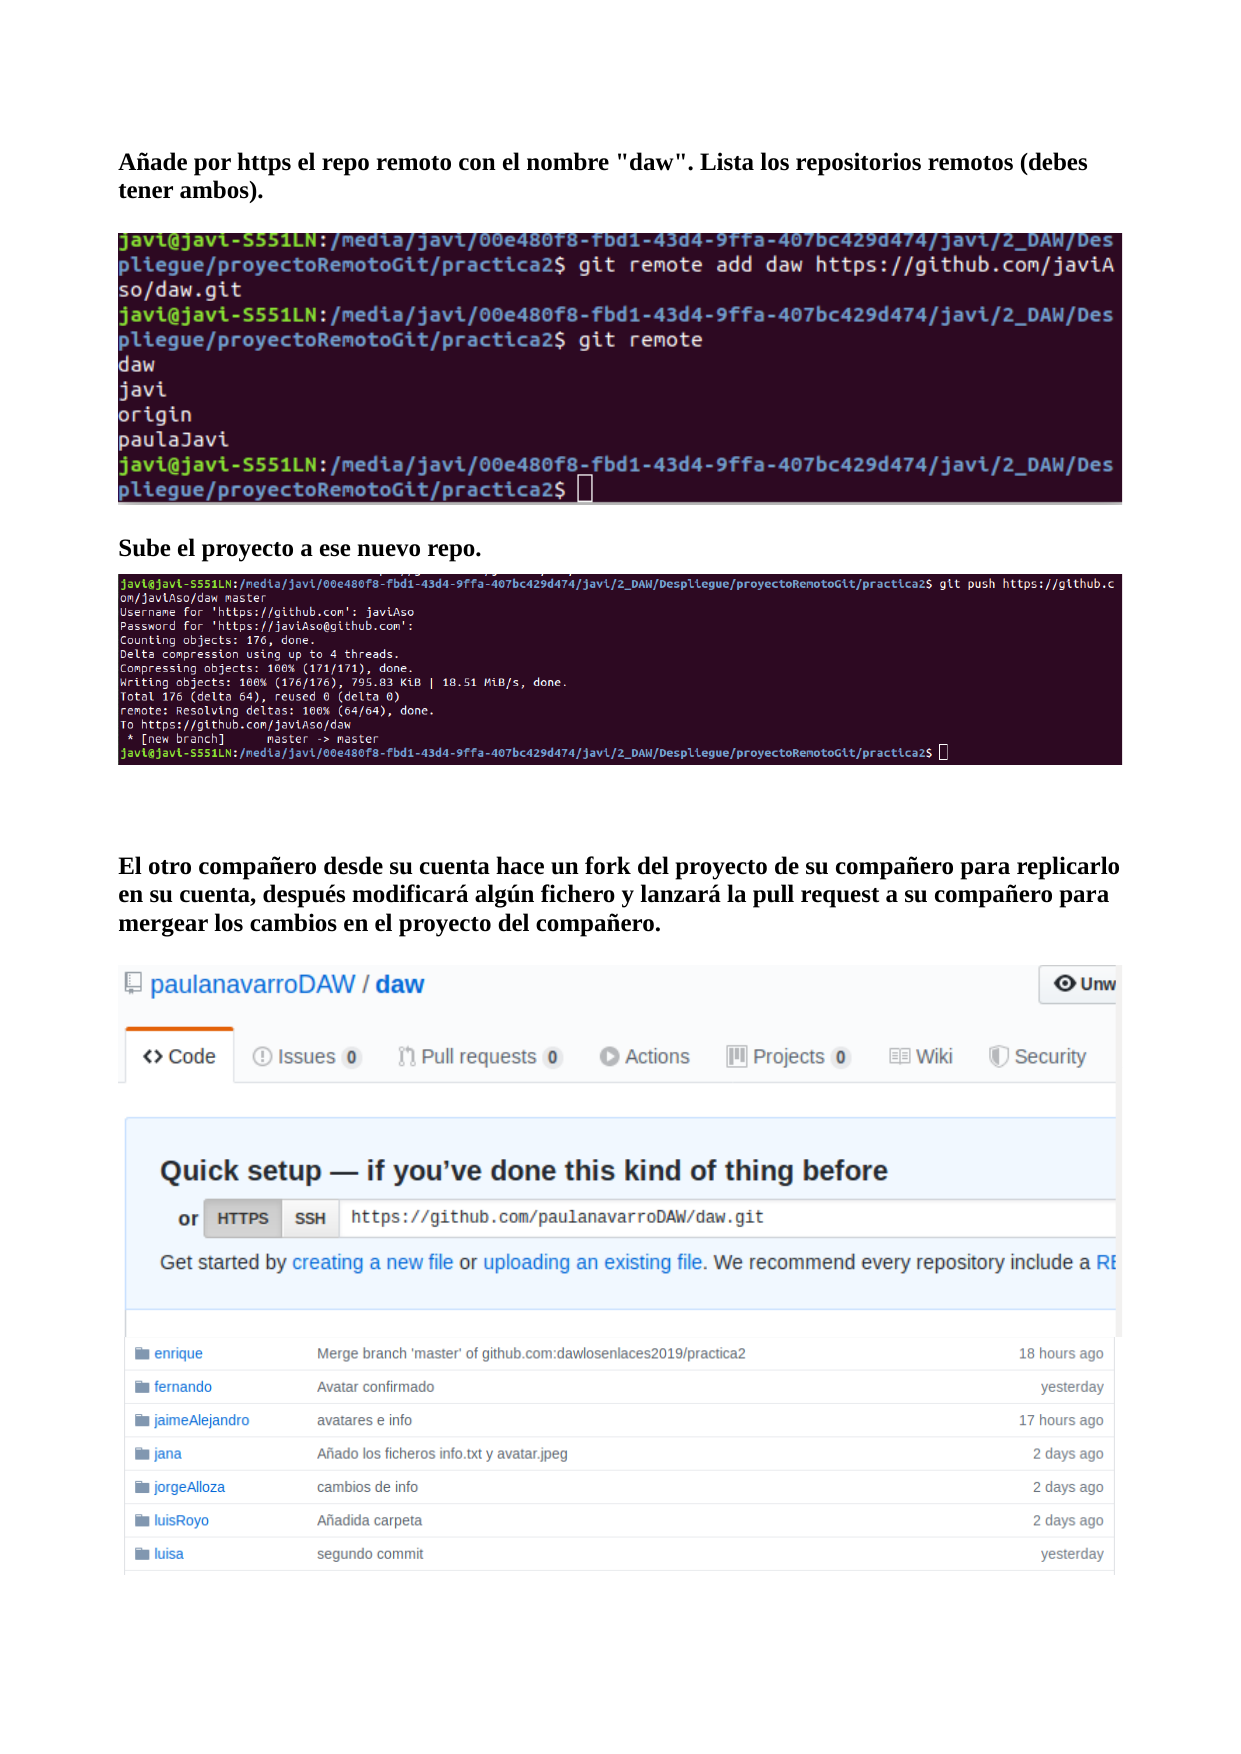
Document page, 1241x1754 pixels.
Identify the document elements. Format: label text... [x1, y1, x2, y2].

text El otro compañero desde su cuenta hace un fork del proyecto de su compañero para replicarlo [118, 851, 1122, 879]
text Sube el proyecto a ese nuevo repo. [118, 533, 1122, 562]
picture [118, 574, 1123, 765]
text Añade por https el repo remoto con el nombre "daw". Lista los repositorios remotos (debes tener ambos). [118, 147, 1122, 204]
picture [118, 965, 1123, 1575]
text mergear los cambios en el proyecto del compañero. [118, 908, 1122, 937]
text en su cuenta, después modificará algún fichero y lanzará la pull request a su compañero para [118, 879, 1122, 908]
picture [118, 233, 1123, 505]
